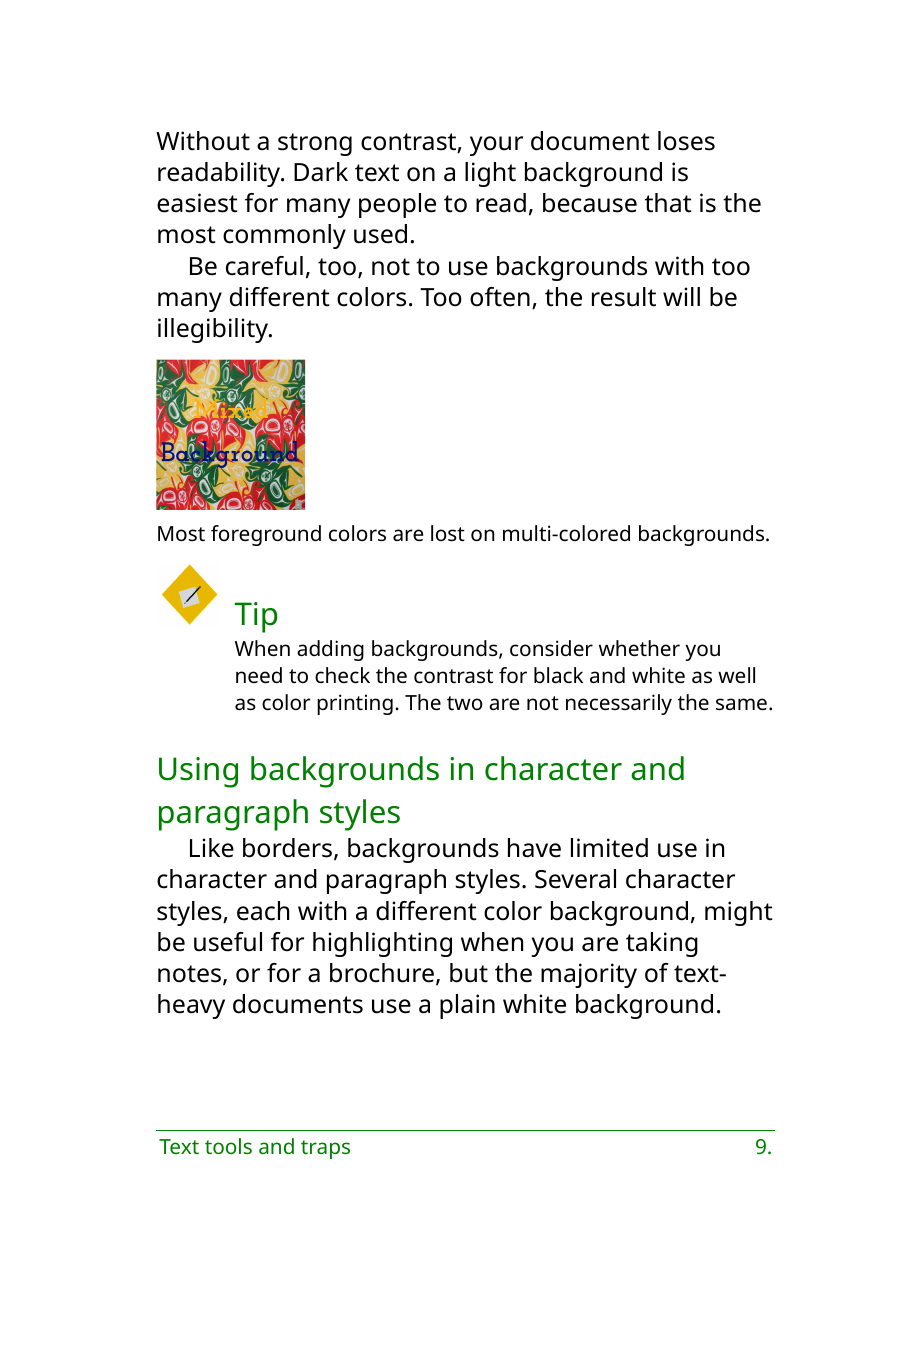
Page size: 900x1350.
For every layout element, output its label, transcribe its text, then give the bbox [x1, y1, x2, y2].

text Without a strong contrast, your document loses readability. Dark text on a light background is easiest for many people to read, because that is the most commonly used. [156, 125, 775, 250]
subtitle Using backgrounds in character and paragraph styles [156, 747, 775, 832]
list Tip [156, 562, 775, 635]
text Be careful, too, not to use backgrounds with too many different colors. Too often, the result will be illegibility. [156, 250, 775, 344]
table_cell Most foreground colors are lost on multi-colored backgrounds. [156, 511, 775, 546]
picture [157, 563, 220, 626]
picture [156, 359, 306, 510]
table_header [156, 359, 775, 511]
text When adding backgrounds, consider whether you need to check the contrast for black and white as well as color printing. The two are not necessarily the same. [234, 635, 775, 716]
text Like borders, backgrounds have limited use in character and paragraph styles. Several character styles, each with a different color background, might be useful for highlighting when you are taking notes, or for a brochure, but the majority of text-heavy documents use a plain white background. [156, 832, 775, 1020]
